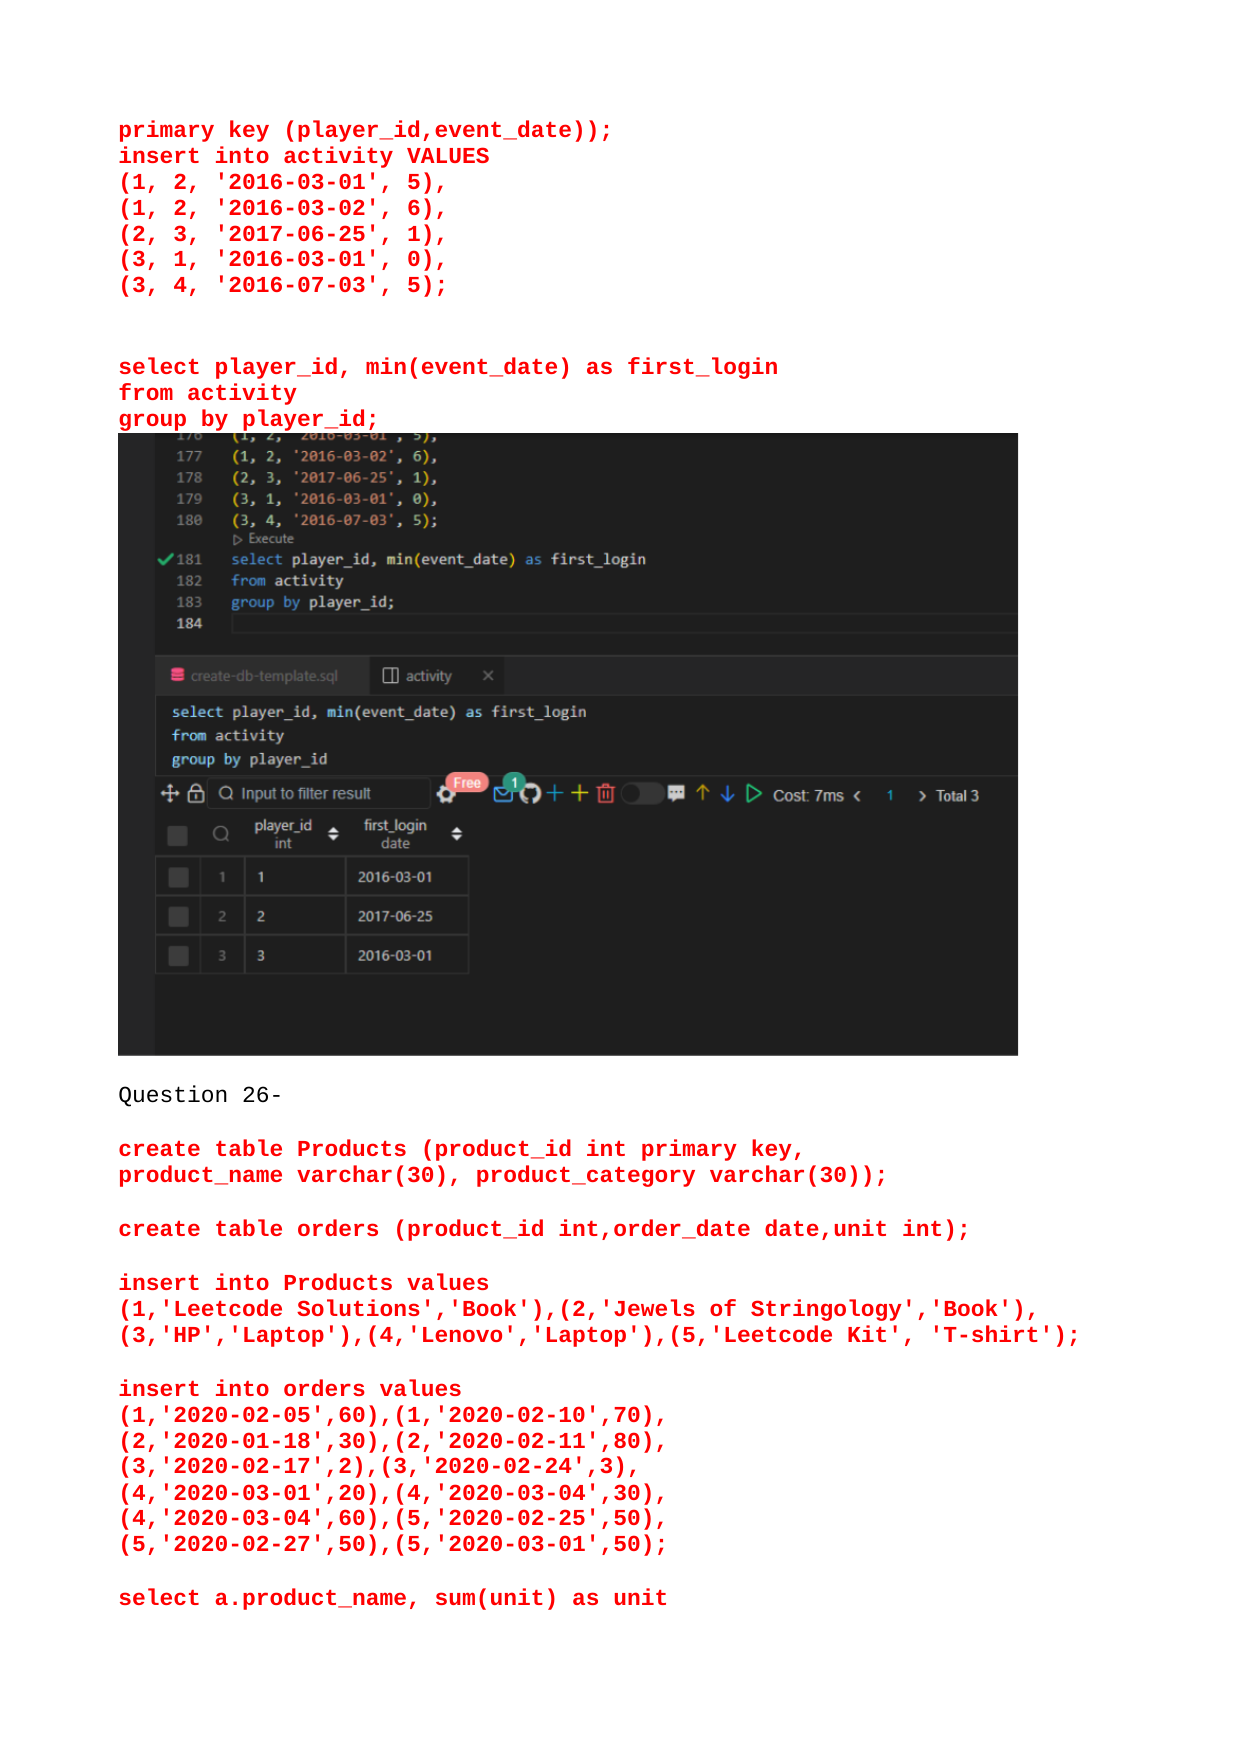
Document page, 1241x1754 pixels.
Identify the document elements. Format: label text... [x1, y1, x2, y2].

text select a.product_name, sum(unit) as unit [118, 1587, 1122, 1613]
text (3,'2020-02-17',2),(3,'2020-02-24',3), [118, 1455, 1122, 1481]
text from activity [118, 382, 1122, 408]
text primary key (player_id,event_date)); [118, 118, 1122, 144]
text insert into orders values [118, 1377, 1122, 1403]
text (2, 3, '2017-06-25', 1), [118, 222, 1122, 248]
text (1, 2, '2016-03-01', 5), [118, 170, 1122, 196]
text (3,'HP','Laptop'),(4,'Lenovo','Laptop'),(5,'Leetcode Kit', 'T-shirt'); [118, 1323, 1122, 1349]
text insert into Products values [118, 1271, 1122, 1297]
text select player_id, min(event_date) as first_login [118, 356, 1122, 382]
text (3, 1, '2016-03-01', 0), [118, 248, 1122, 274]
text (4,'2020-03-04',60),(5,'2020-02-25',50), [118, 1507, 1122, 1533]
text create table orders (product_id int,order_date date,unit int); [118, 1217, 1122, 1243]
text (1,'2020-02-05',60),(1,'2020-02-10',70), [118, 1403, 1122, 1429]
text (4,'2020-03-01',20),(4,'2020-03-04',30), [118, 1481, 1122, 1507]
text (1, 2, '2016-03-02', 6), [118, 196, 1122, 222]
text (1,'Leetcode Solutions','Book'),(2,'Jewels of Stringology','Book'), [118, 1297, 1122, 1323]
text (2,'2020-01-18',30),(2,'2020-02-11',80), [118, 1429, 1122, 1455]
text product_name varchar(30), product_category varchar(30)); [118, 1163, 1122, 1189]
text (3, 4, '2016-07-03', 5); [118, 274, 1122, 300]
text (5,'2020-02-27',50),(5,'2020-03-01',50); [118, 1533, 1122, 1559]
text group by player_id; [118, 408, 1122, 433]
text create table Products (product_id int primary key, [118, 1137, 1122, 1163]
text insert into activity VALUES [118, 144, 1122, 170]
text Question 26- [118, 1083, 1122, 1109]
